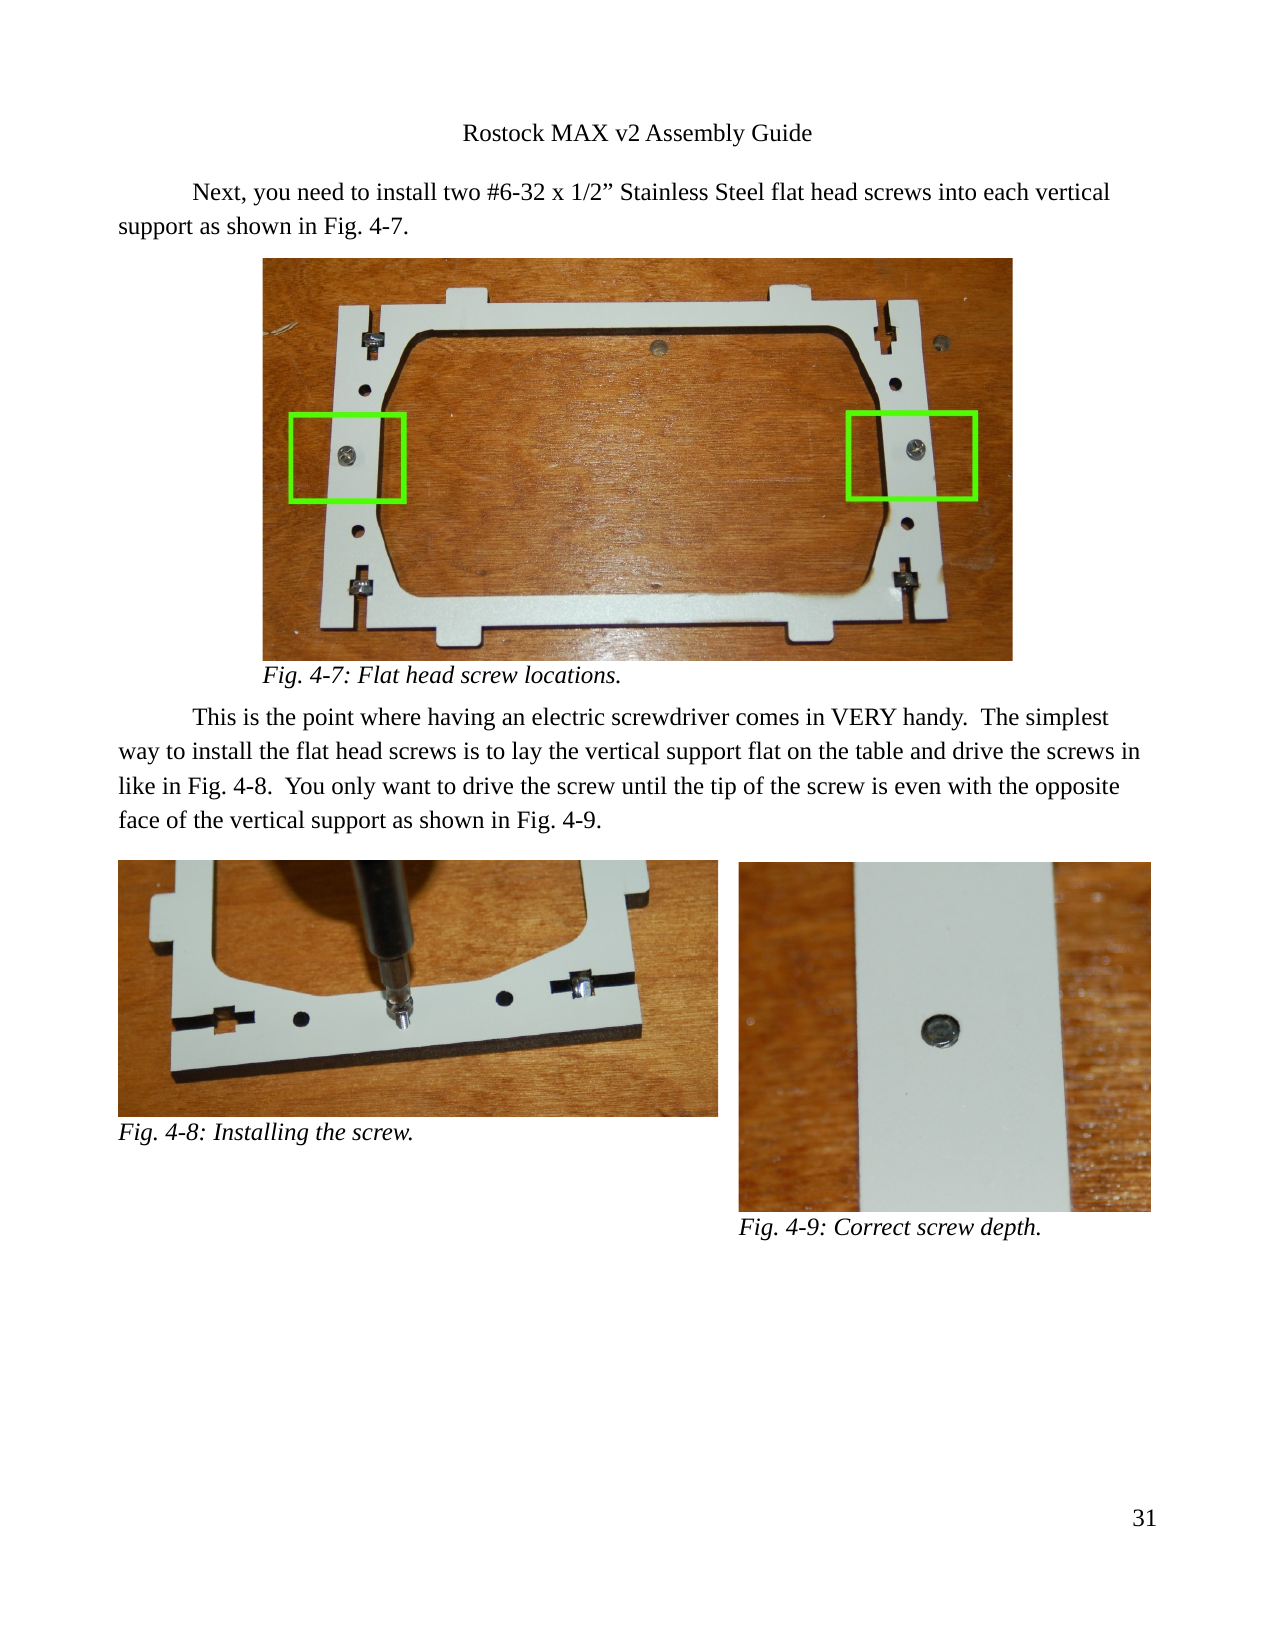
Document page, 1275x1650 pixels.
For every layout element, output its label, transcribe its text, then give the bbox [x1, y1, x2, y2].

picture [262, 258, 1013, 661]
text Fig. 4-7: Flat head screw locations. [262, 661, 1012, 689]
picture [118, 860, 719, 1117]
text Next, you need to install two #6-32 x 1/2” Stainless Steel flat head screws into each vertical support as shown in Fig. 4-7. [118, 177, 1157, 240]
text Fig. 4-8: Installing the screw. [118, 1117, 718, 1145]
text Fig. 4-9: Correct screw depth. [738, 1212, 1151, 1241]
picture [738, 862, 1151, 1212]
text This is the point where having an electric screwdriver comes in VERY handy. The simplest way to install the flat head screws is to lay the vertical support flat on the table and drive the screws in like in Fig. 4-8. You only want to drive the screw until the tip of the screw is even with the opposite face of the vertical support as shown in Fig. 4-9. [118, 702, 1157, 834]
